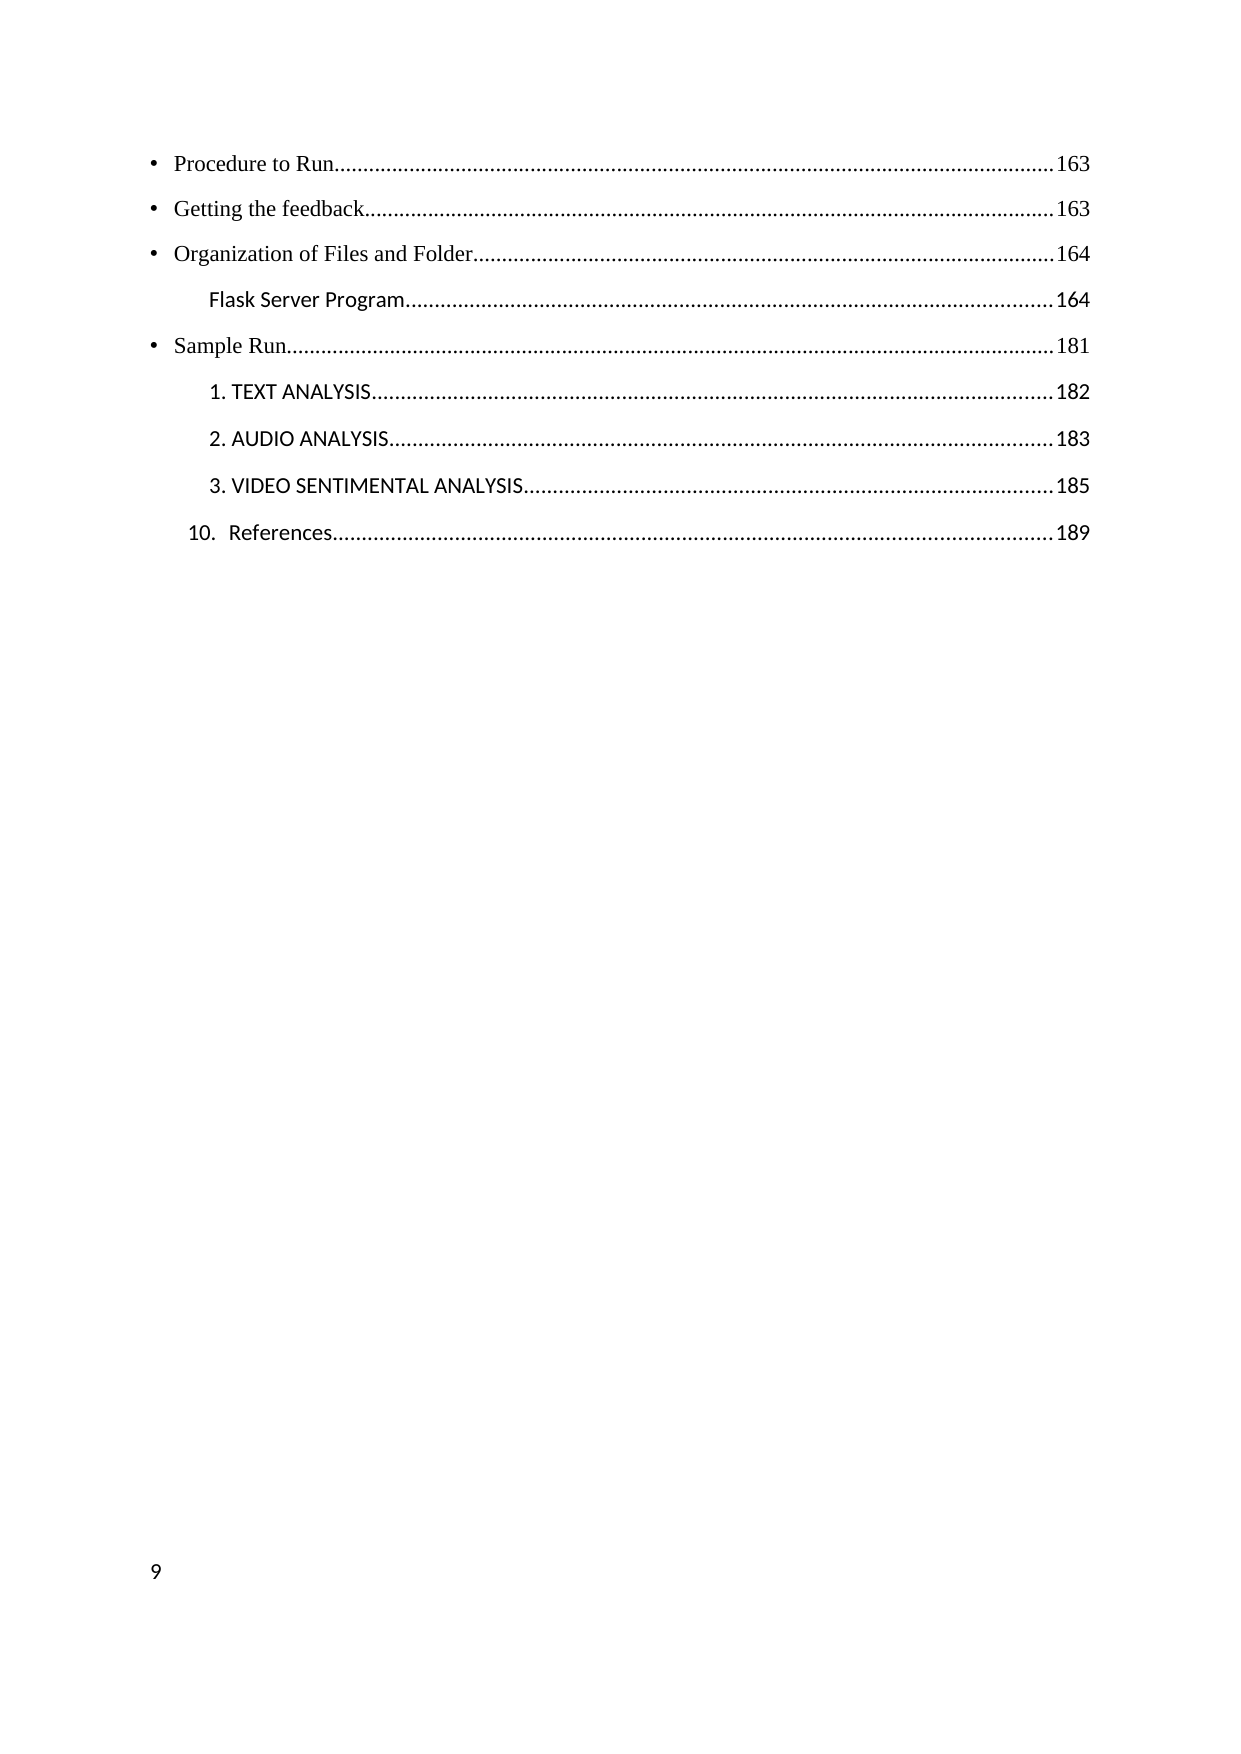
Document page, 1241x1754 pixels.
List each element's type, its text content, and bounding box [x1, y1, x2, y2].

text 3. VIDEO SENTIMENTAL ANALYSIS 185 [209, 471, 1090, 499]
list Getting the feedback 163 [150, 195, 1090, 221]
list Organization of Files and Folder 164 [150, 240, 1090, 267]
list Procedure to Run 163 [150, 150, 1090, 176]
text Flask Server Program 164 [209, 285, 1090, 313]
subtitle References 189 [187, 518, 1090, 546]
text 1. TEXT ANALYSIS 182 [209, 377, 1090, 405]
list Sample Run 181 [150, 332, 1090, 358]
text 2. AUDIO ANALYSIS 183 [209, 424, 1090, 452]
